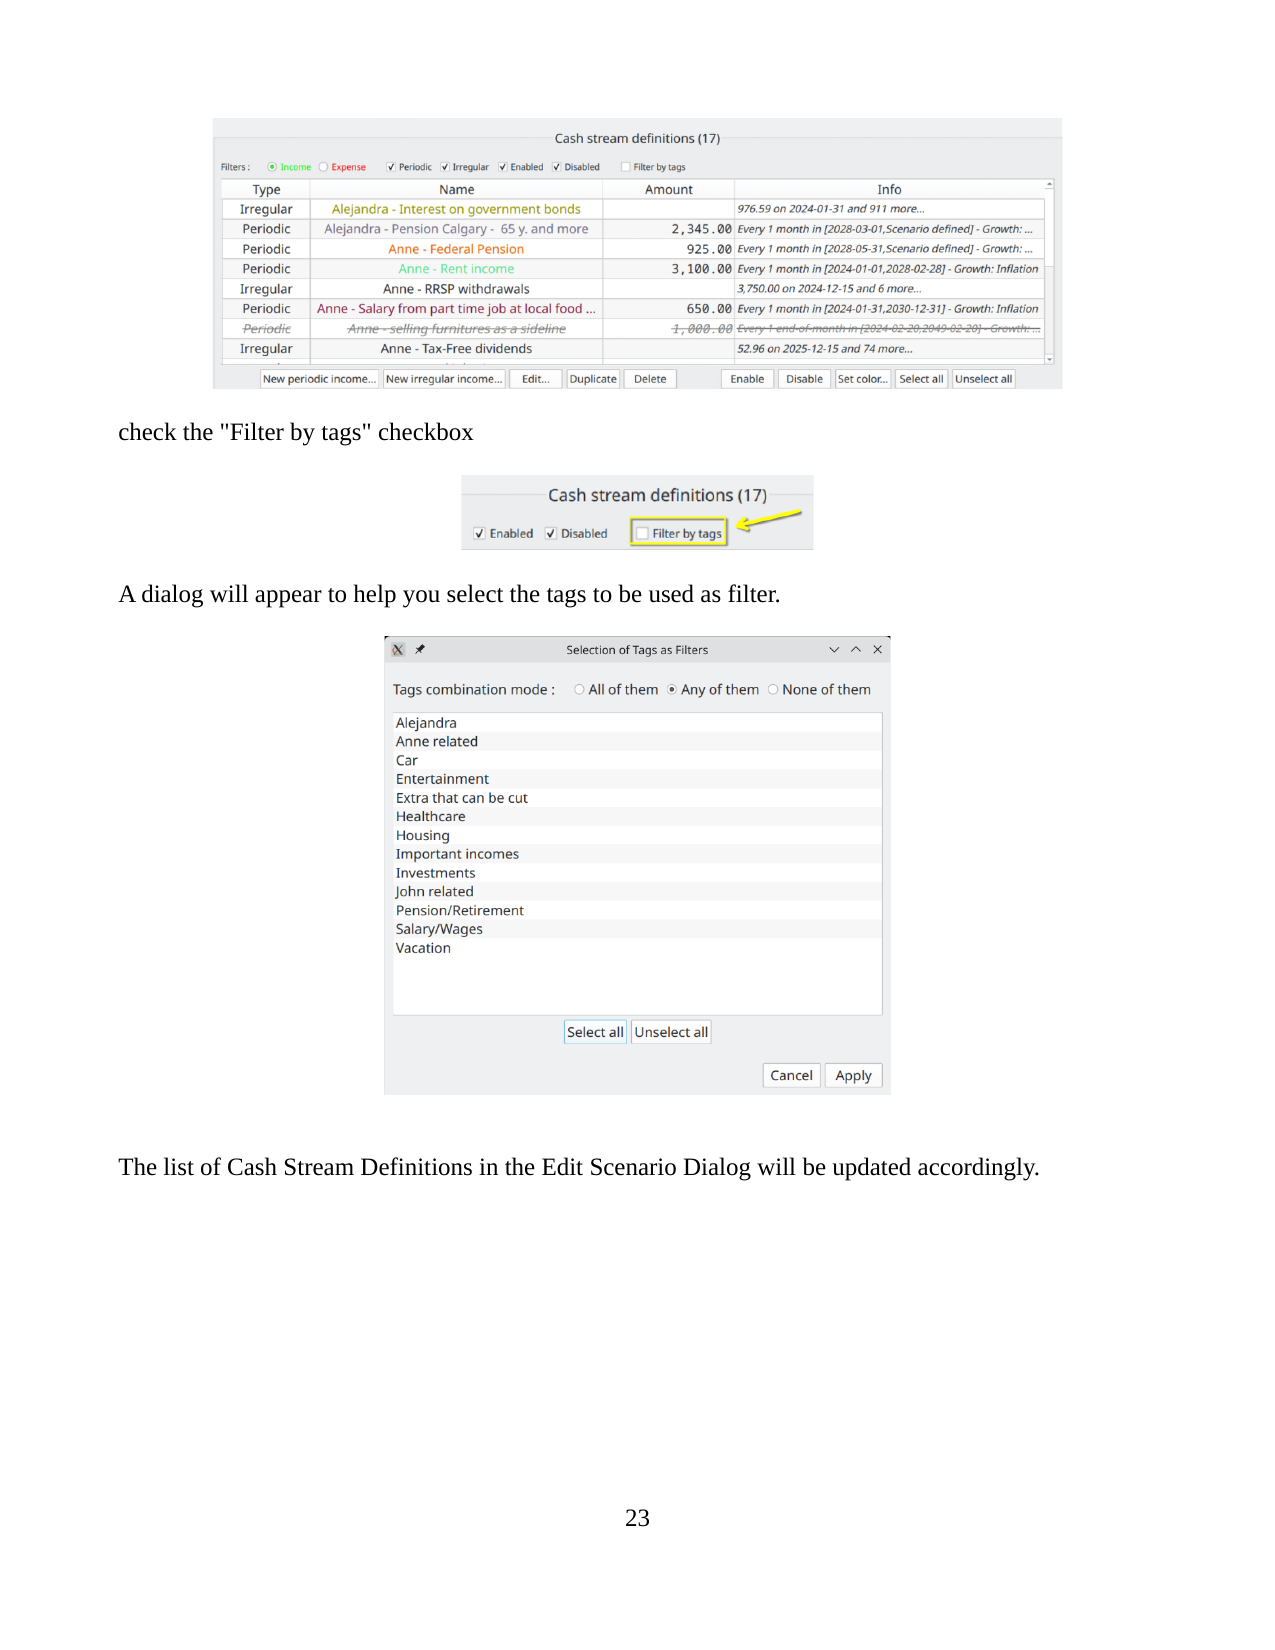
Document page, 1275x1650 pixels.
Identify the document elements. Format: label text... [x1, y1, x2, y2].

picture [384, 636, 891, 1095]
picture [212, 118, 1063, 389]
picture [461, 475, 814, 550]
text The list of Cash Stream Definitions in the Edit Scenario Dialog will be updated accordingly. [118, 1152, 1157, 1181]
text A dialog will appear to help you select the tags to be used as filter. [118, 579, 1157, 607]
text check the "Filter by tags" checkbox [118, 417, 1157, 446]
